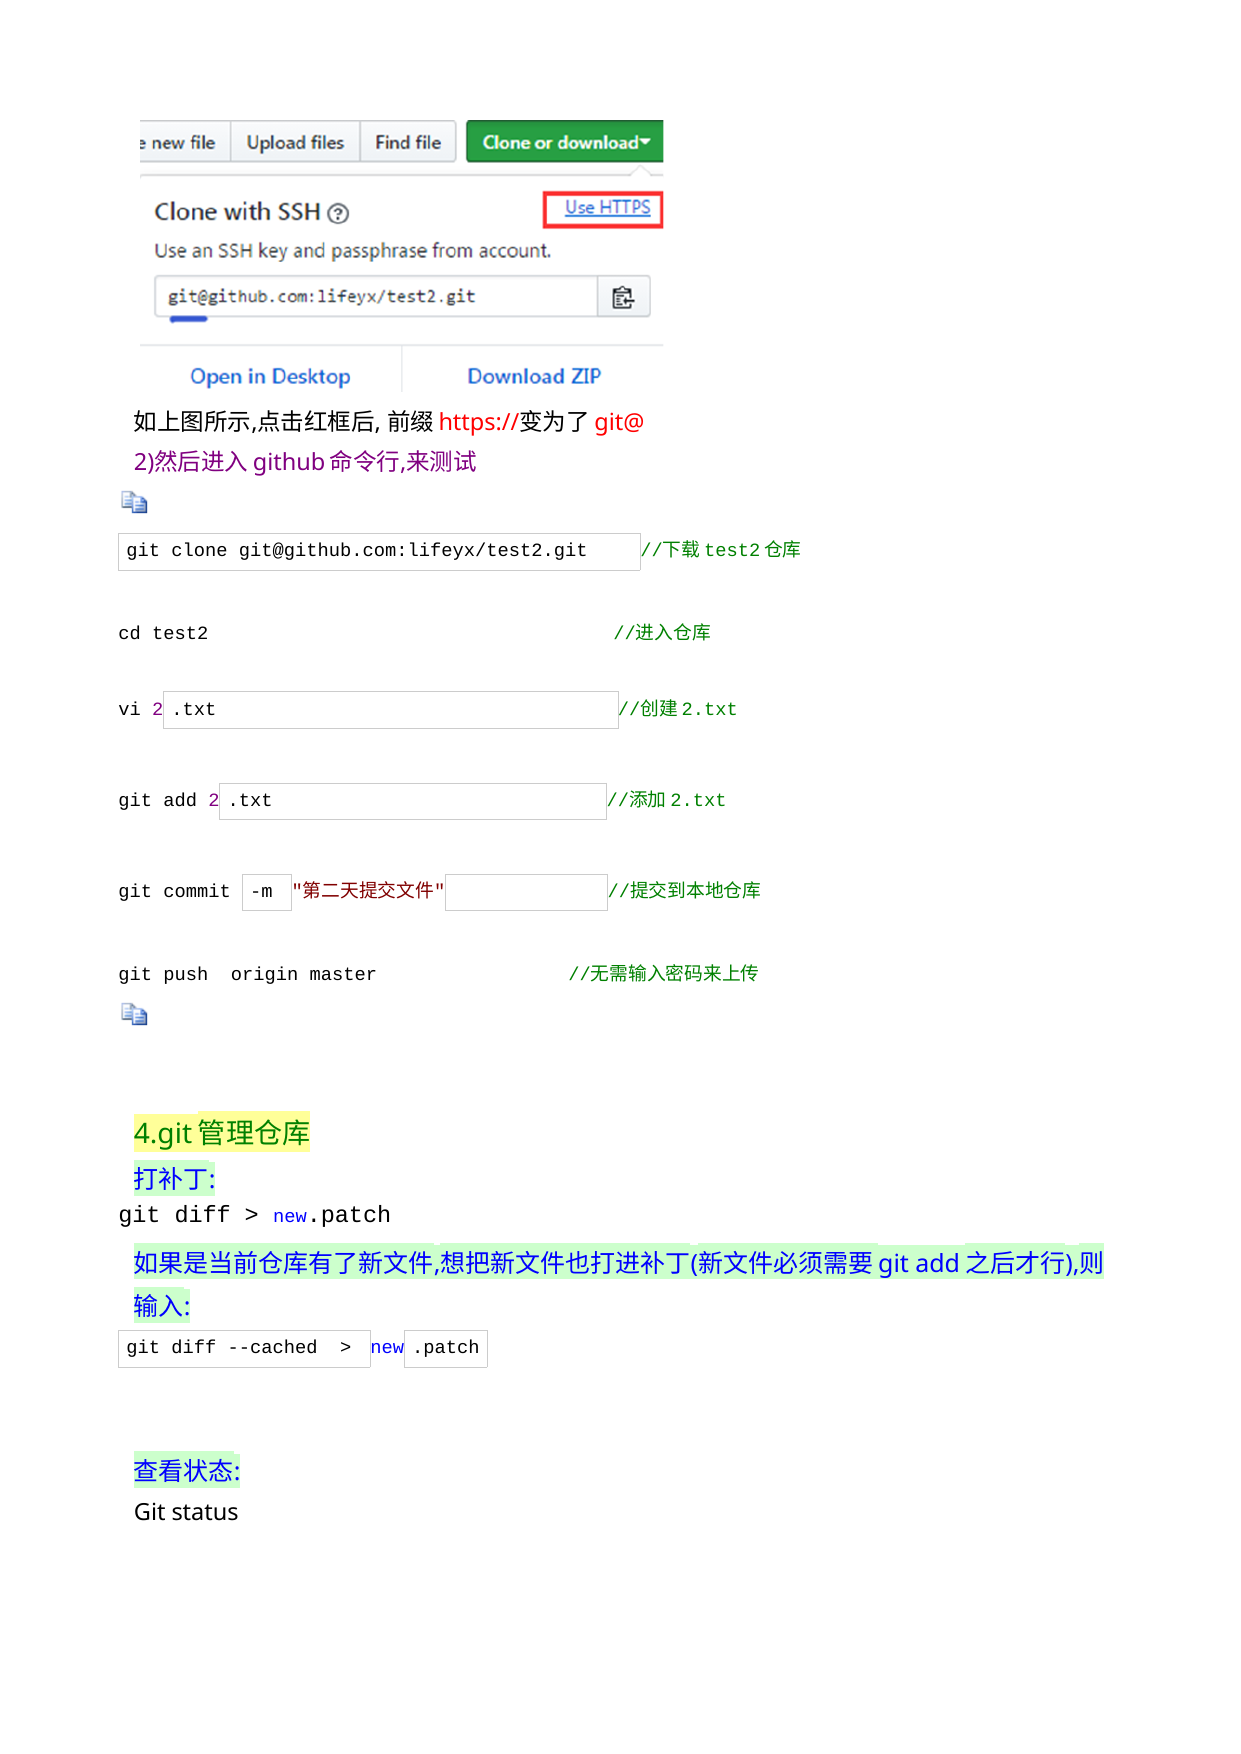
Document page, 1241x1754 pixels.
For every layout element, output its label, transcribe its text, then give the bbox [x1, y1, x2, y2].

text //创建2.txt [619, 691, 1122, 728]
text //添加2.txt [607, 782, 1122, 819]
picture [140, 118, 664, 392]
text git diff --cached > [119, 1331, 370, 1367]
text git commit -m [118, 873, 291, 911]
text 如果是当前仓库有了新文件,想把新文件也打进补丁(新文件必须需要git add之后才行),则输入: [134, 1243, 1106, 1323]
text 打补丁: [134, 1160, 1106, 1196]
text //下载test2仓库 [641, 533, 1122, 570]
text vi 2 [118, 691, 163, 728]
text git clone git@github.com:lifeyx/test2.git [119, 534, 640, 570]
picture [118, 996, 153, 1031]
text new [371, 1330, 404, 1367]
text git add 2.txt [118, 782, 606, 819]
text 2)然后进入github命令行,来测试 [134, 443, 1106, 478]
picture [118, 484, 153, 519]
text //提交到本地仓库 [608, 873, 1122, 911]
text [488, 1330, 1122, 1367]
text git push origin master //无需输入密码来上传 [118, 964, 1122, 986]
text cd test2 //进入仓库 [118, 624, 1122, 645]
text Git status [134, 1495, 1106, 1527]
text 查看状态: [134, 1451, 1106, 1488]
text .patch [405, 1331, 487, 1367]
text "第二天提交文件" [292, 873, 607, 911]
text 如上图所示,点击红框后, 前缀https://变为了git@ [134, 403, 1106, 437]
text 4.git管理仓库 [134, 1111, 1106, 1152]
text git diff > new.patch [118, 1203, 1122, 1230]
text .txt [164, 692, 618, 728]
